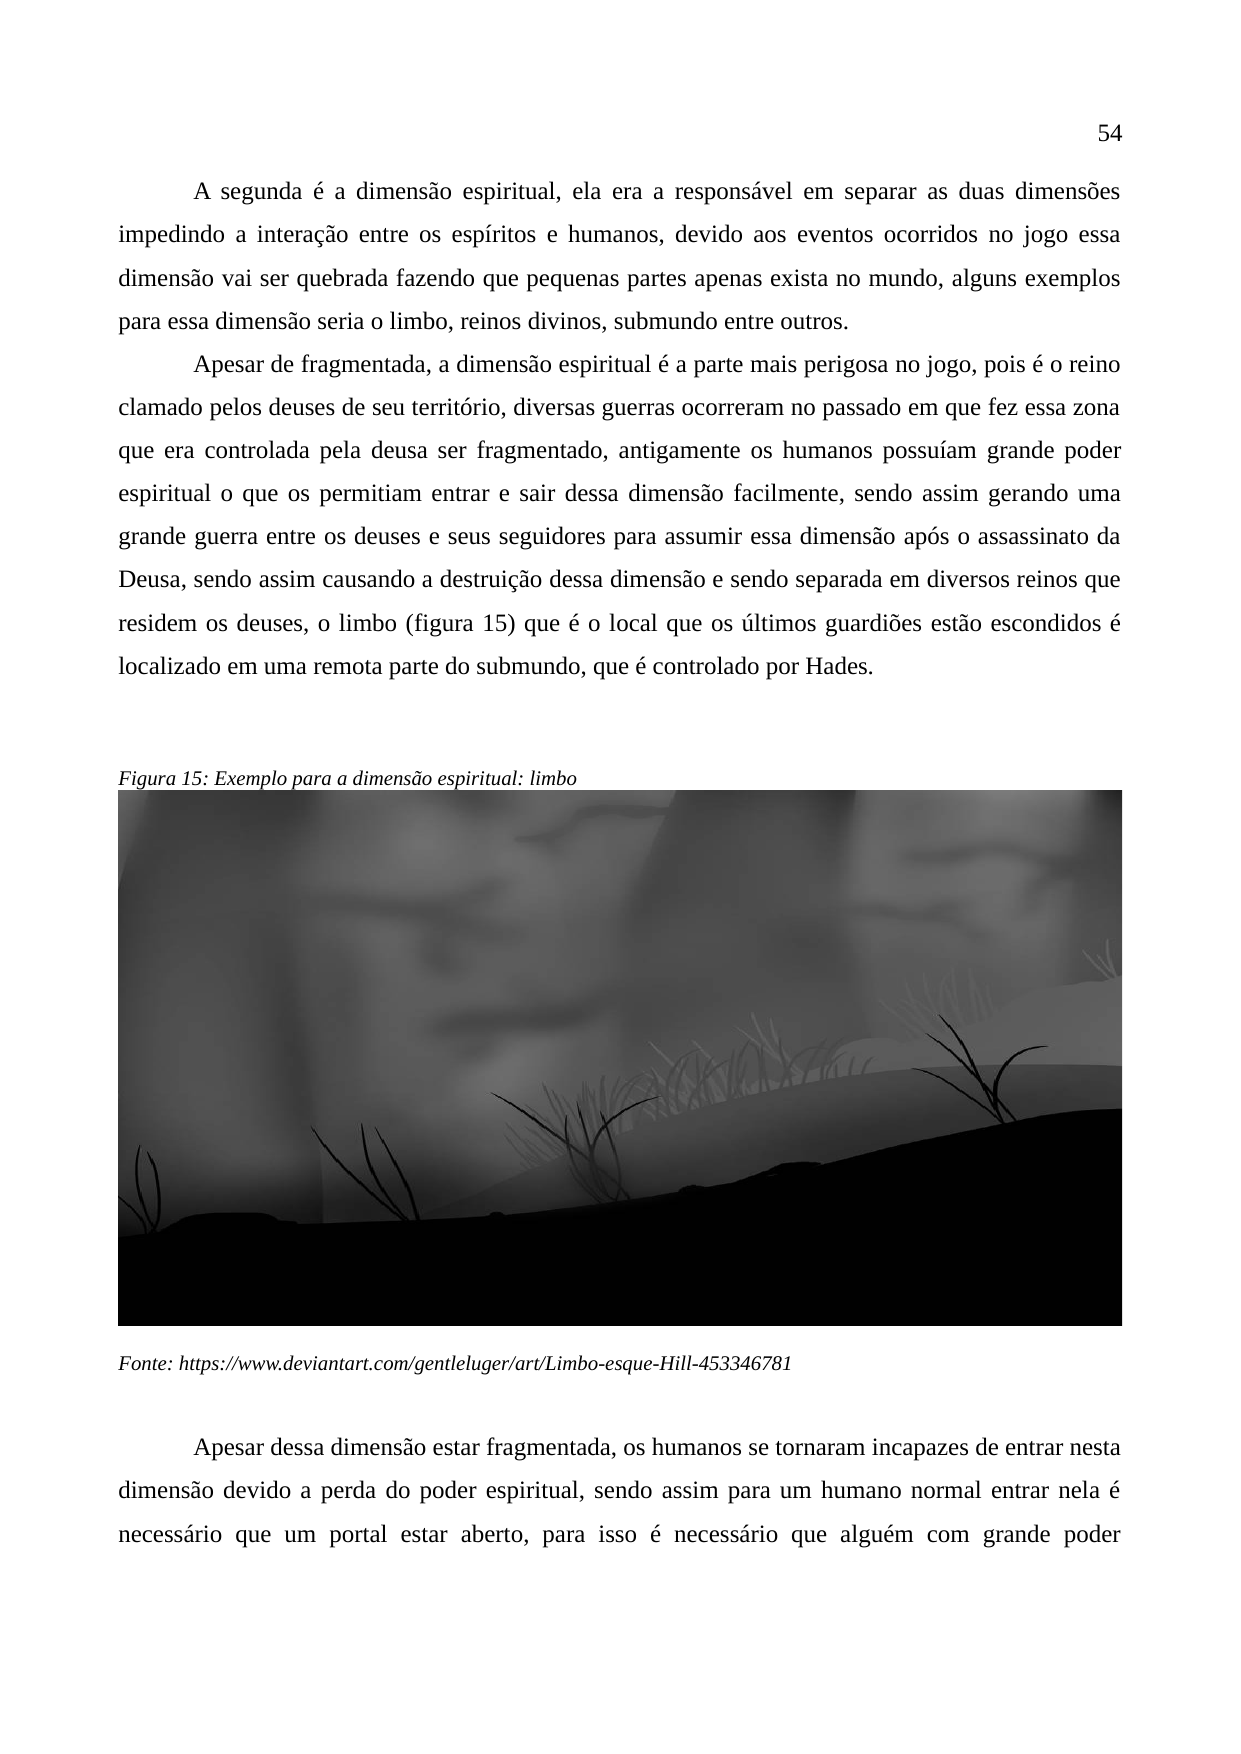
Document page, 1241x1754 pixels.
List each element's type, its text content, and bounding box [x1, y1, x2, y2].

text Figura 15: Exemplo para a dimensão espiritual: limbo [118, 762, 1122, 790]
text Apesar dessa dimensão estar fragmentada, os humanos se tornaram incapazes de entrar nesta dimensão devido a perda do poder espiritual, sendo assim para um humano normal entrar nela é necessário que um portal estar aberto, para isso é necessário que alguém com grande poder [118, 1432, 1122, 1547]
text Fonte: https://www.deviantart.com/gentleluger/art/Limbo-esque-Hill-453346781 [118, 1351, 1122, 1375]
text A segunda é a dimensão espiritual, ela era a responsável em separar as duas dimensões impedindo a interação entre os espíritos e humanos, devido aos eventos ocorridos no jogo essa dimensão vai ser quebrada fazendo que pequenas partes apenas exista no mundo, alguns exemplos para essa dimensão seria o limbo, reinos divinos, submundo entre outros. [118, 176, 1122, 334]
picture [118, 790, 1123, 1326]
text Apesar de fragmentada, a dimensão espiritual é a parte mais perigosa no jogo, pois é o reino clamado pelos deuses de seu território, diversas guerras ocorreram no passado em que fez essa zona que era controlada pela deusa ser fragmentado, antigamente os humanos possuíam grande poder espiritual o que os permitiam entrar e sair dessa dimensão facilmente, sendo assim gerando uma grande guerra entre os deuses e seus seguidores para assumir essa dimensão após o assassinato da Deusa, sendo assim causando a destruição dessa dimensão e sendo separada em diversos reinos que residem os deuses, o limbo (figura 15) que é o local que os últimos guardiões estão escondidos é localizado em uma remota parte do submundo, que é controlado por Hades. [118, 349, 1122, 679]
